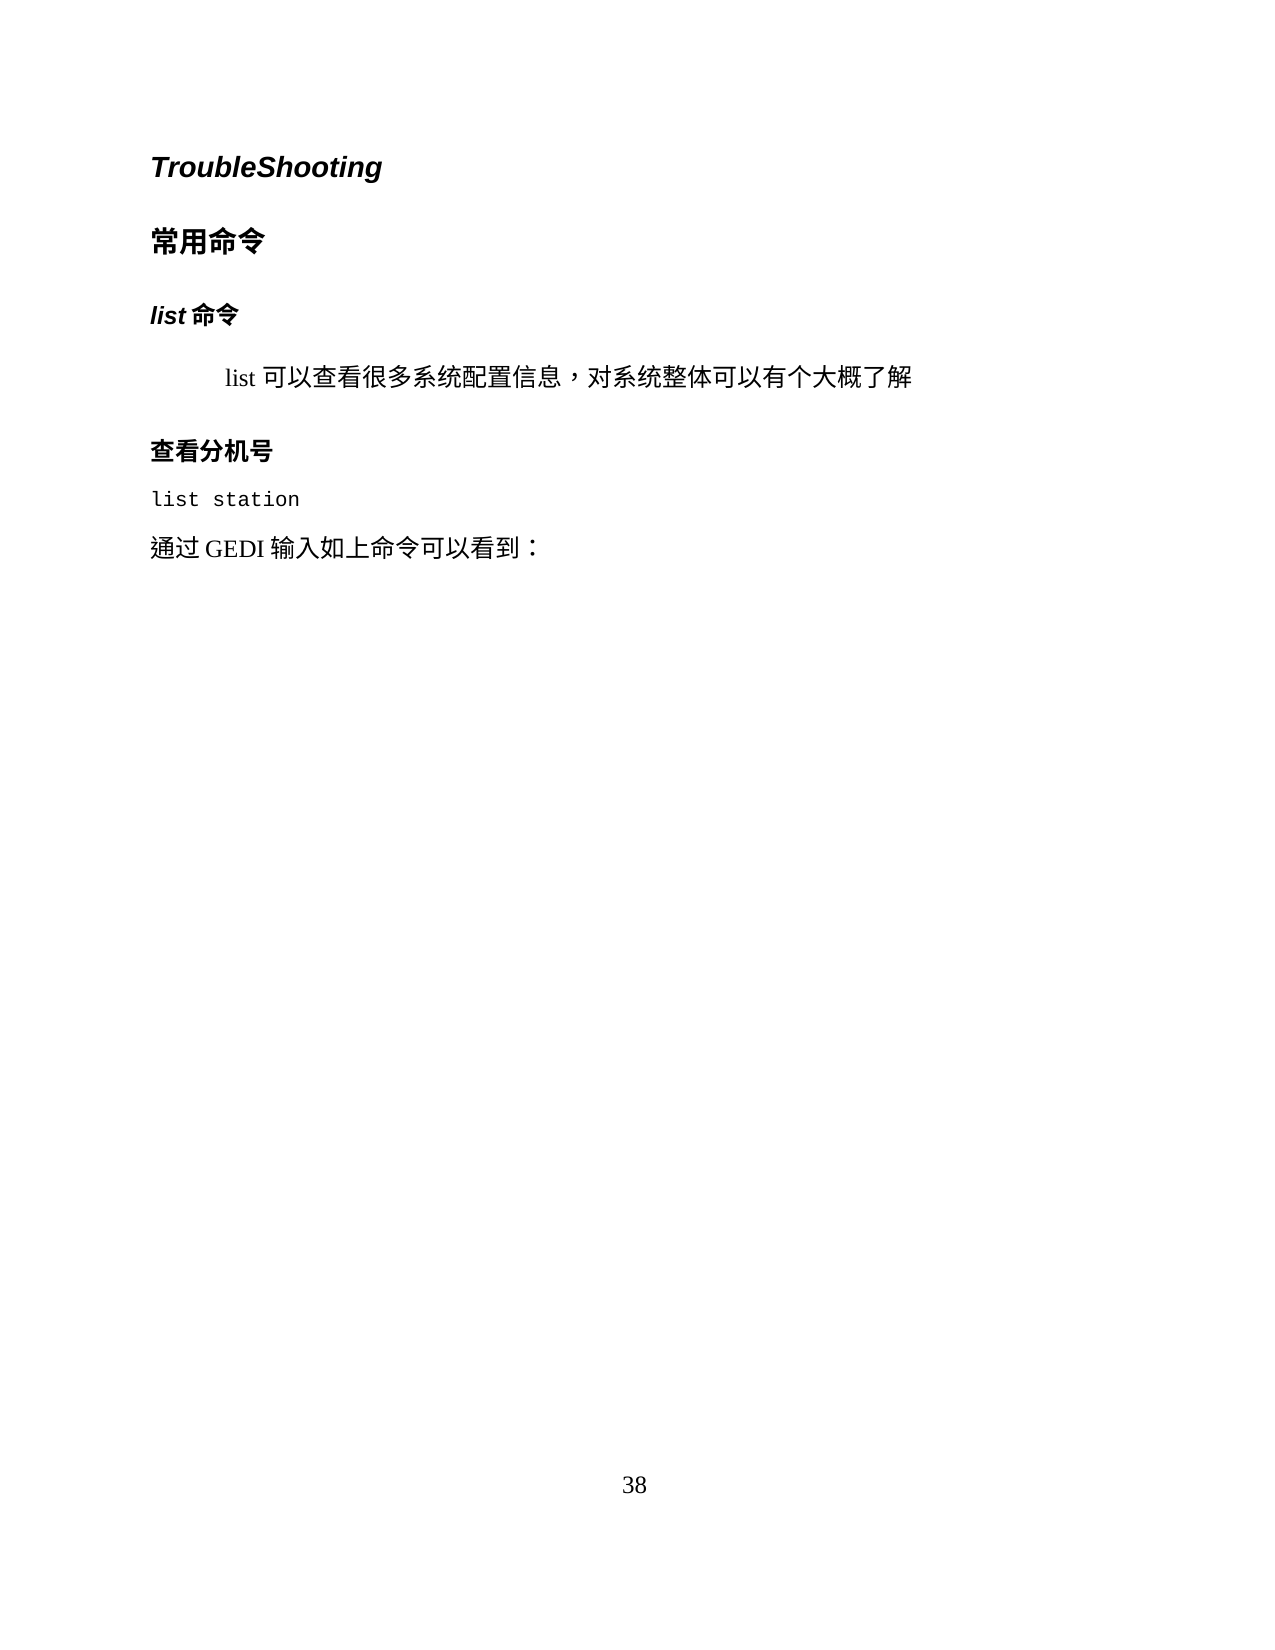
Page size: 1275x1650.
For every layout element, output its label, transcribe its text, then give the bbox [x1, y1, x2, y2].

subtitle 查看分机号 [150, 433, 1125, 467]
text list station [150, 489, 1125, 512]
subtitle TroubleShooting [150, 150, 1125, 183]
text list 可以查看很多系统配置信息，对系统整体可以有个大概了解 [225, 359, 1125, 393]
subtitle 常用命令 [150, 221, 1125, 261]
subtitle list命令 [150, 298, 1125, 332]
text 通过GEDI输入如上命令可以看到： [150, 530, 1125, 564]
